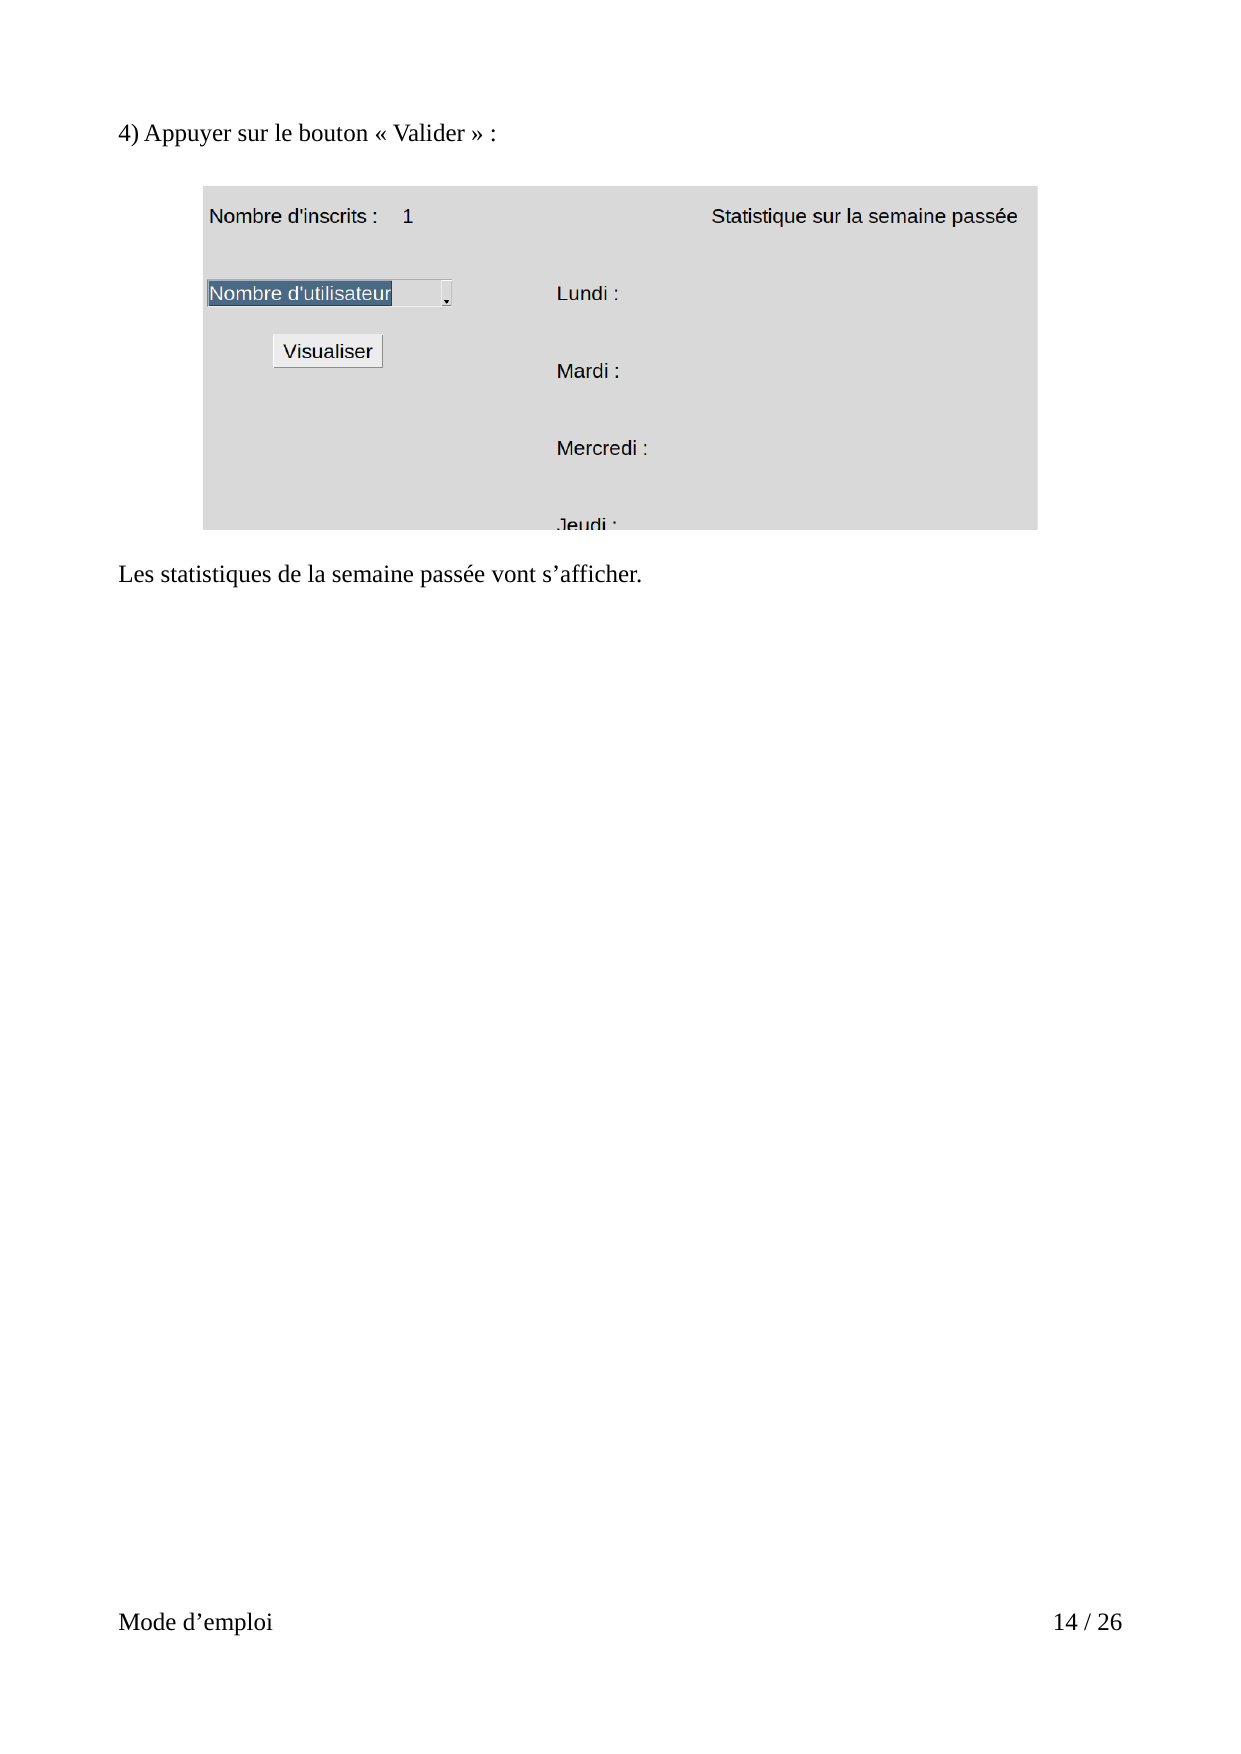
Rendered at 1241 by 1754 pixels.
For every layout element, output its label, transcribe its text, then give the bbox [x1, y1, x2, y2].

text 4) Appuyer sur le bouton « Valider » : [118, 118, 1122, 147]
text Les statistiques de la semaine passée vont s’afficher. [118, 559, 1122, 587]
picture [202, 186, 1038, 530]
